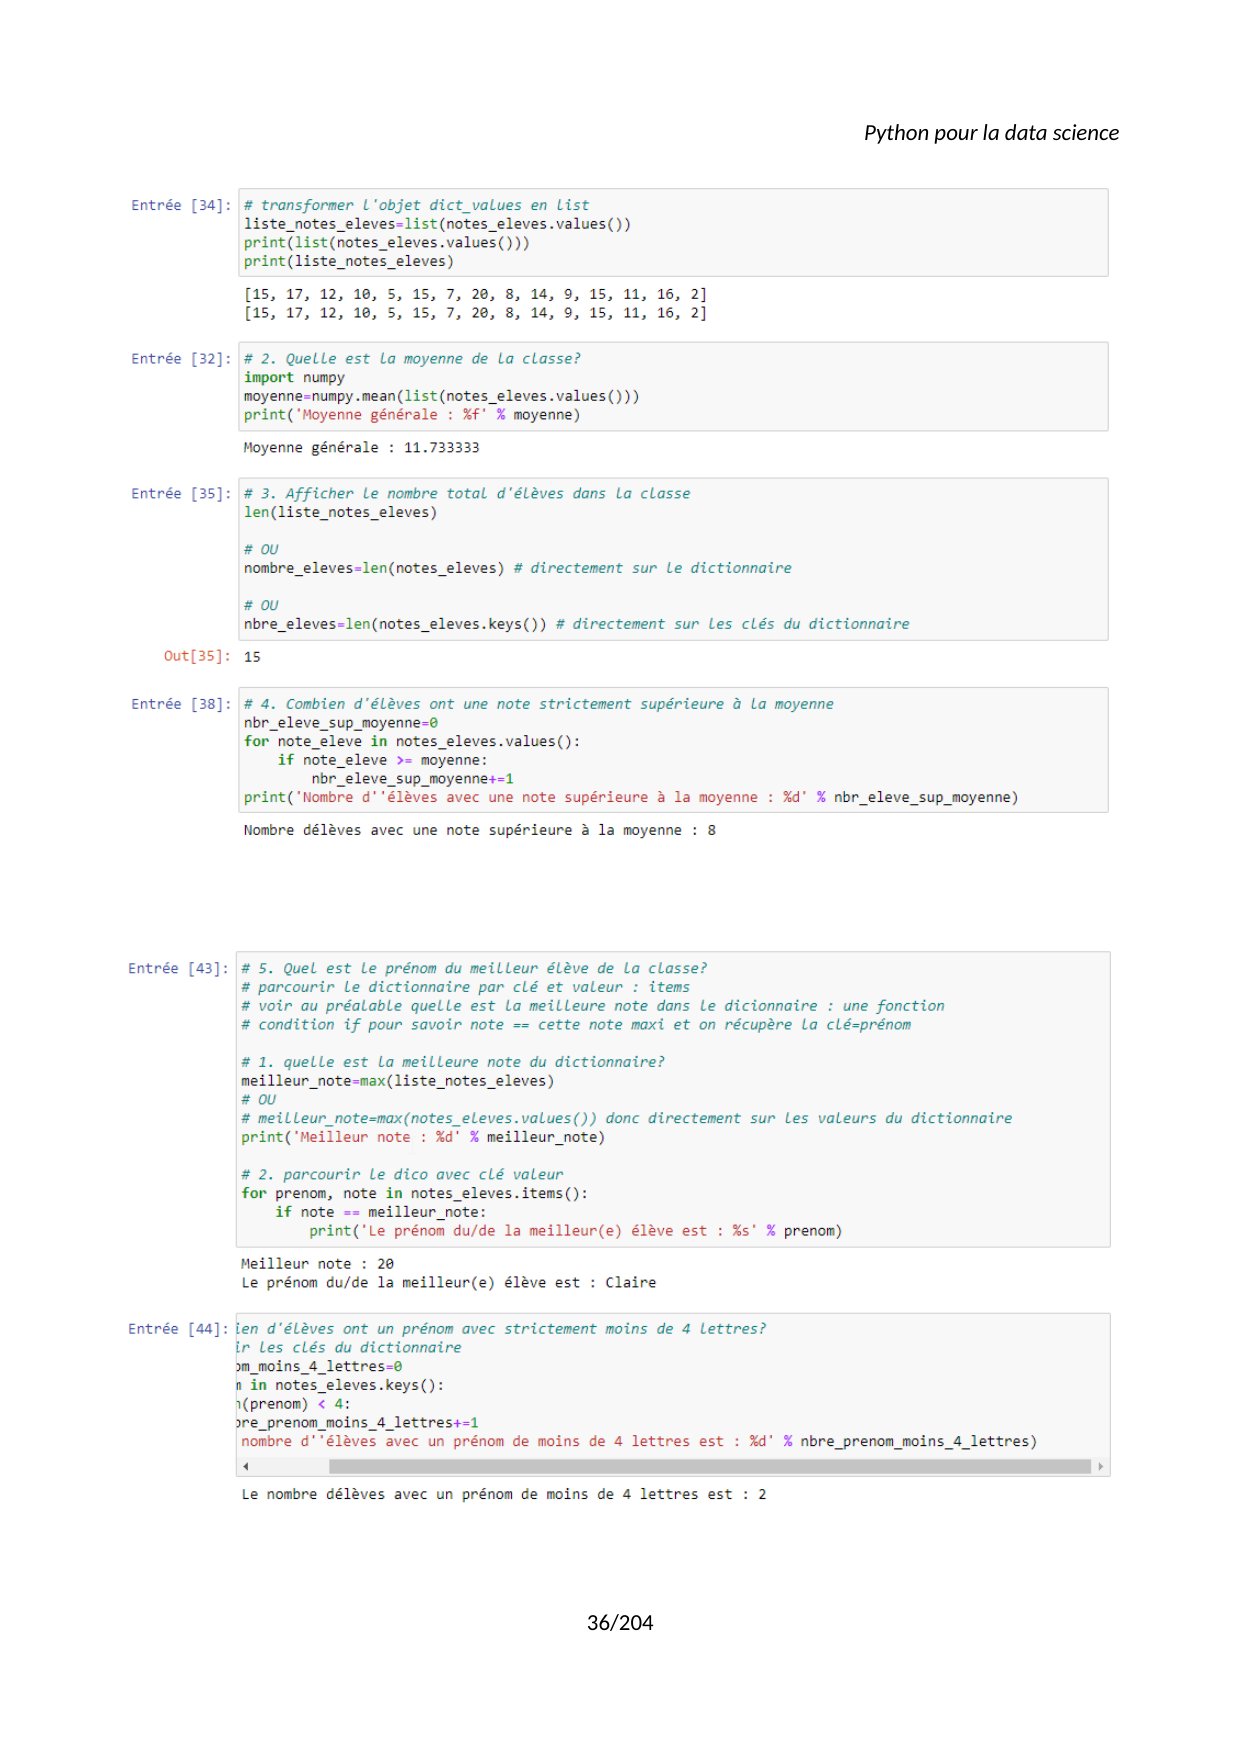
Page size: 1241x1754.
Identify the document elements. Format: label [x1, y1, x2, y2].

picture [118, 938, 1122, 1509]
picture [118, 175, 1122, 847]
